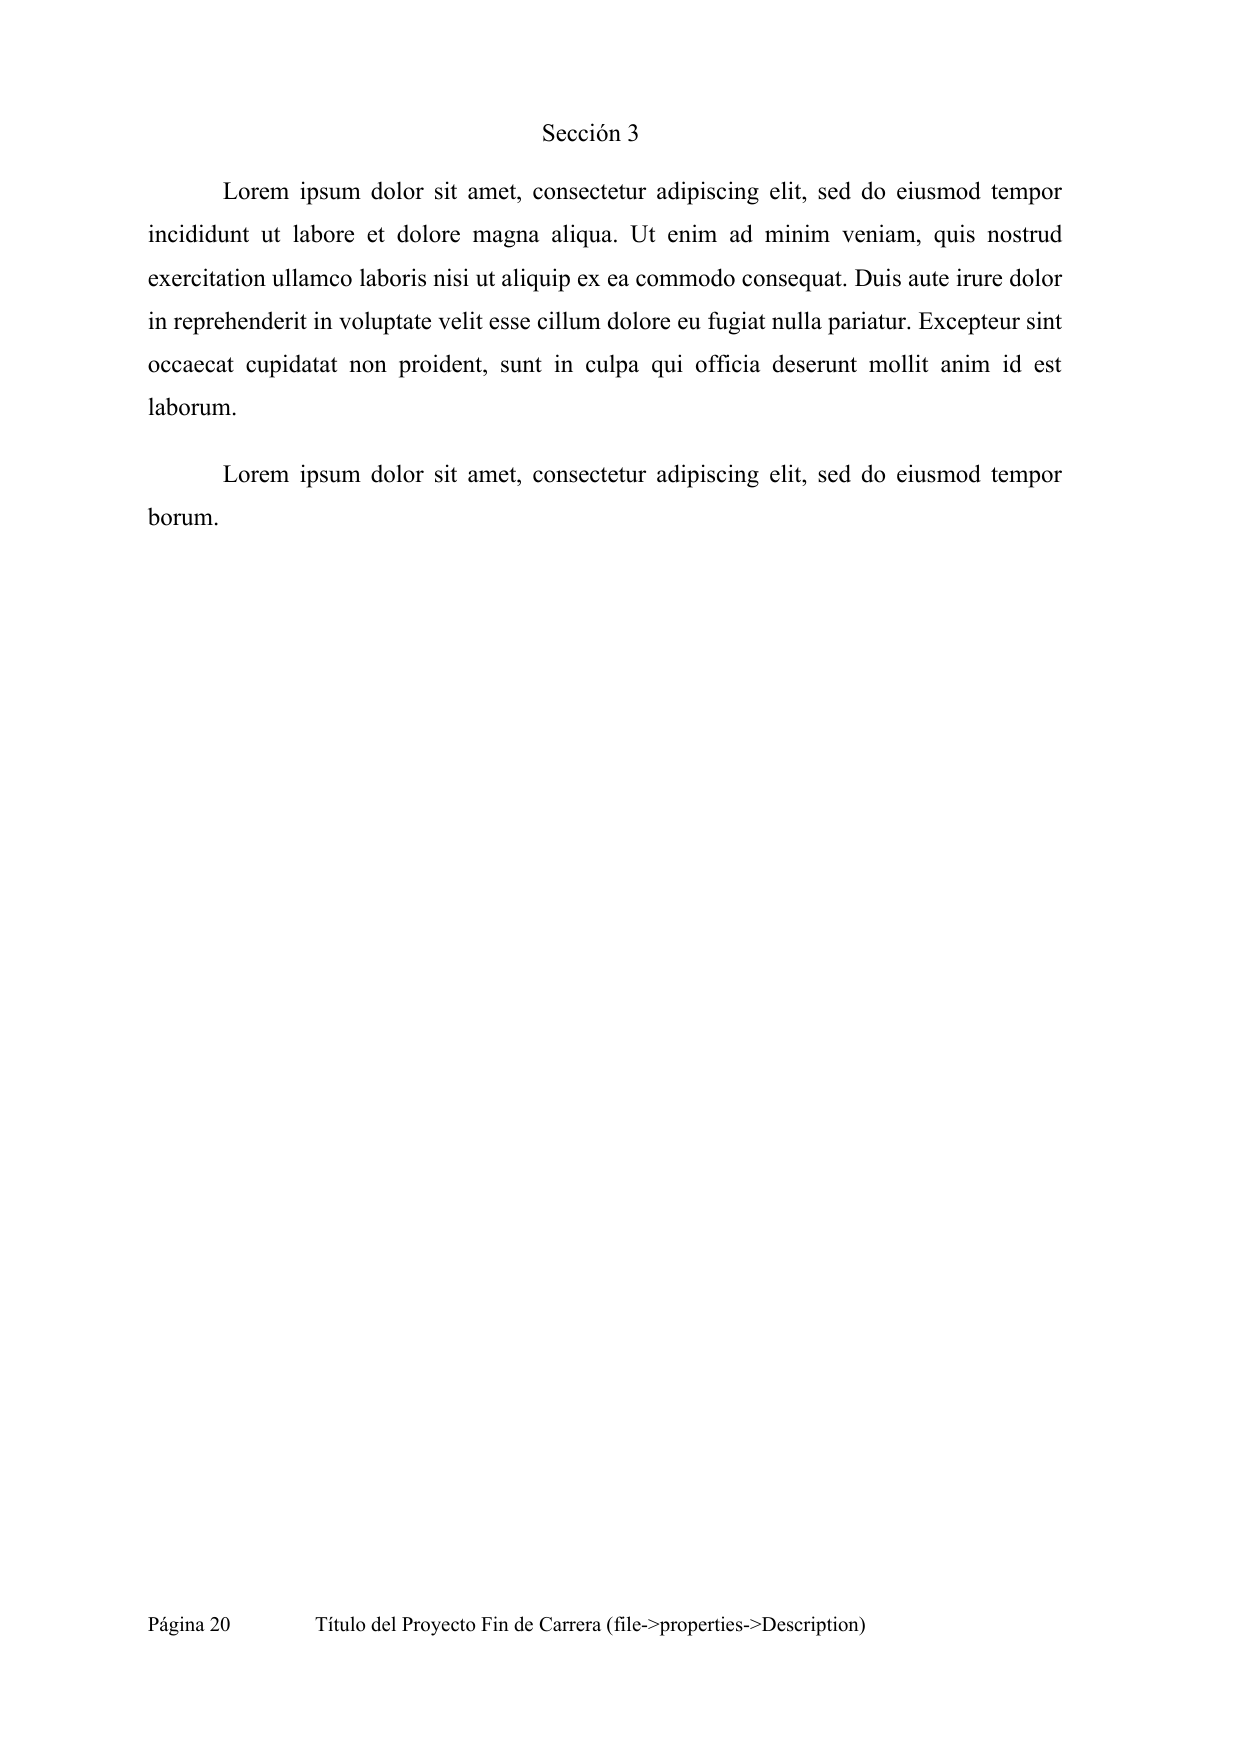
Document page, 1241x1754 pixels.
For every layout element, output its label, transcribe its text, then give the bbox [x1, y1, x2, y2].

text Lorem ipsum dolor sit amet, consectetur adipiscing elit, sed do eiusmod tempor borum. [148, 459, 1063, 531]
text Lorem ipsum dolor sit amet, consectetur adipiscing elit, sed do eiusmod tempor incididunt ut labore et dolore magna aliqua. Ut enim ad minim veniam, quis nostrud exercitation ullamco laboris nisi ut aliquip ex ea commodo consequat. Duis aute irure dolor in reprehenderit in voluptate velit esse cillum dolore eu fugiat nulla pariatur. Excepteur sint occaecat cupidatat non proident, sunt in culpa qui officia deserunt mollit anim id est laborum. [148, 176, 1063, 421]
